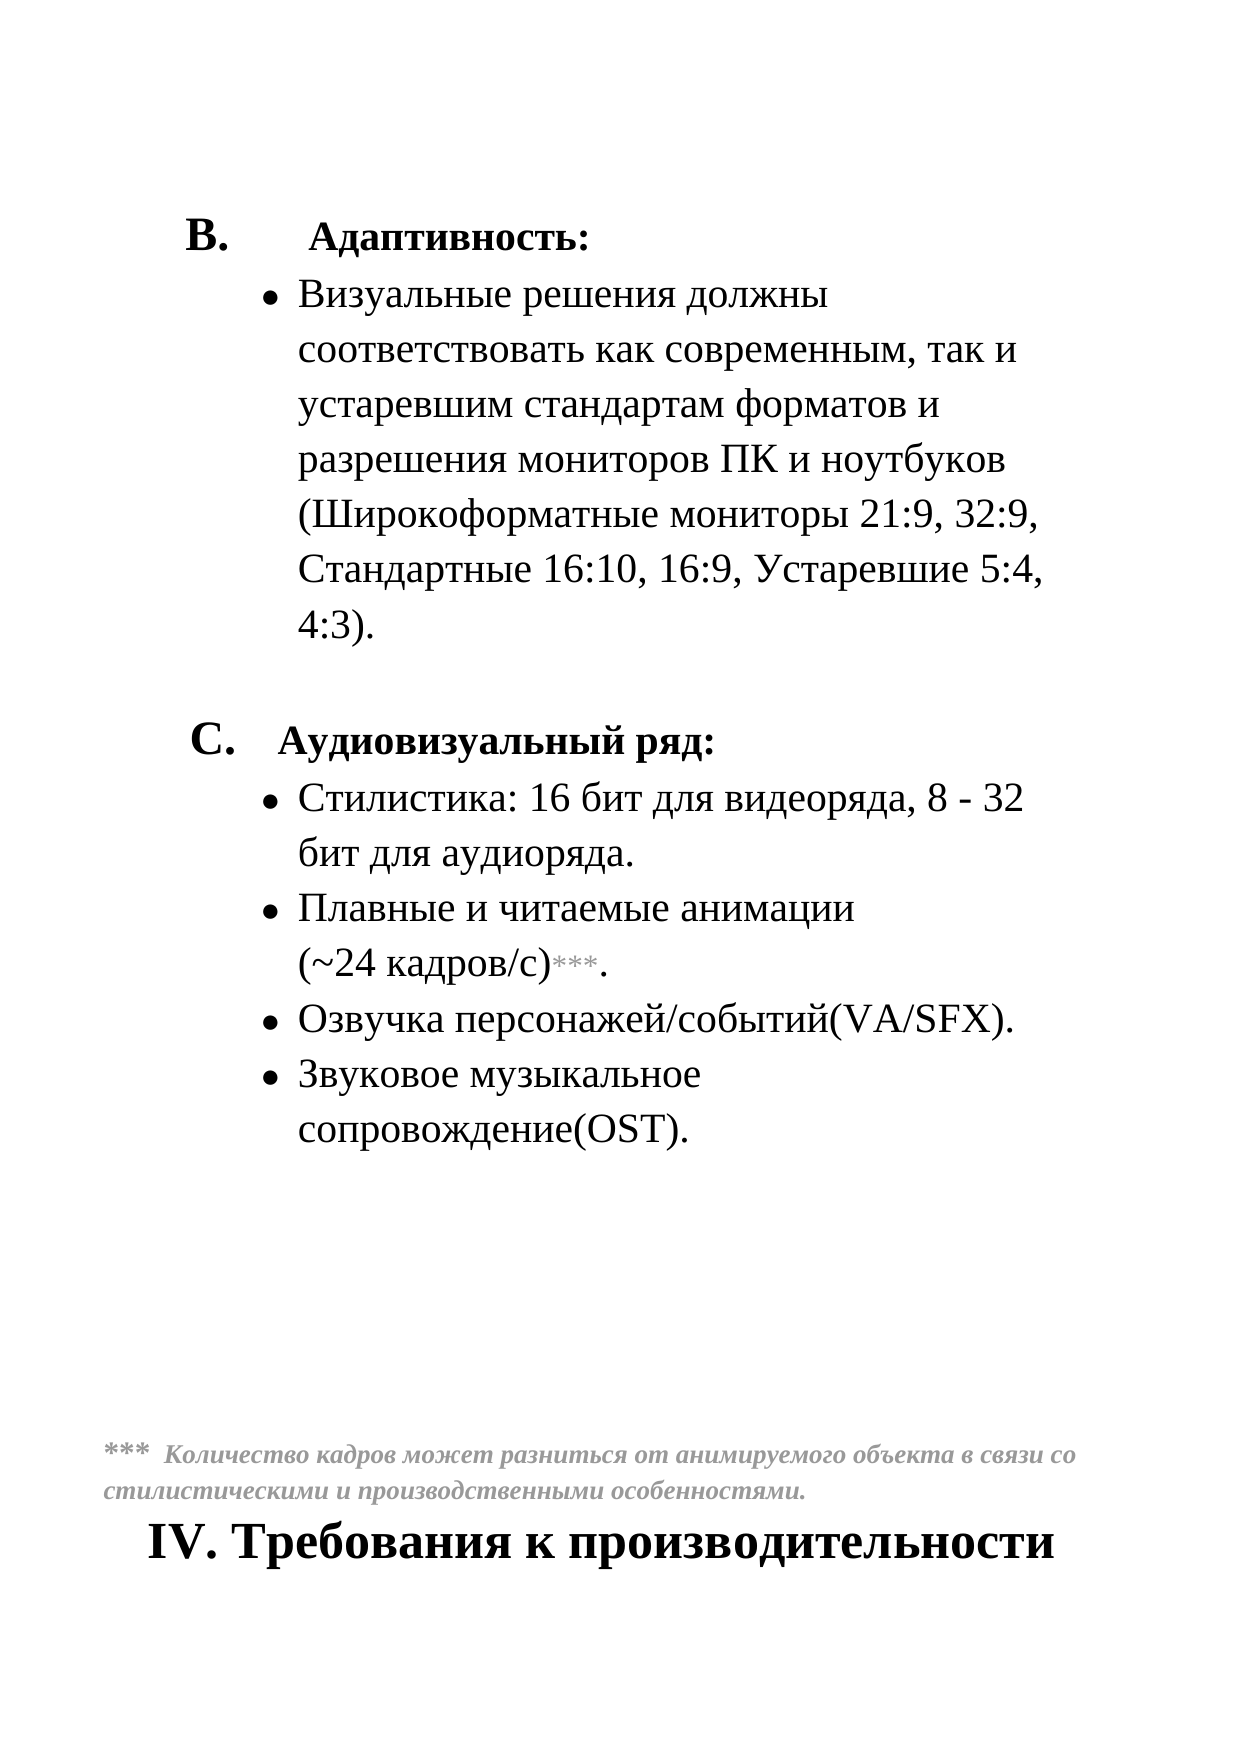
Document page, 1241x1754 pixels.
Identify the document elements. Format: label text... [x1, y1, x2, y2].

text (~24 кадров/c)***. [298, 938, 1094, 986]
list Адаптивность: [185, 205, 1094, 260]
list Визуальные решения должны соответствовать как современным, так и устаревшим стандартам форматов и разрешения мониторов ПК и ноутбуков (Широкоформатные мониторы 21:9, 32:9, Стандартные 16:10, 16:9, Устаревшие 5:4, 4:3). [260, 268, 1094, 647]
text C. Аудиовизуальный ряд: [148, 709, 1094, 764]
list Плавные и читаемые анимации [260, 883, 1094, 931]
list Стилистика: 16 бит для видеоряда, 8 - 32 бит для аудиоряда. [260, 773, 1094, 876]
text IV. Требования к производительности [148, 1510, 1094, 1570]
list Звуковое музыкальное сопровождение(OST). [260, 1048, 1094, 1151]
text *** Количество кадров может разниться от анимируемого объекта в связи со стилистическими и производственными особенностями. [103, 1434, 1094, 1506]
list Озвучка персонажей/событий(VA/SFX). [260, 993, 1094, 1041]
